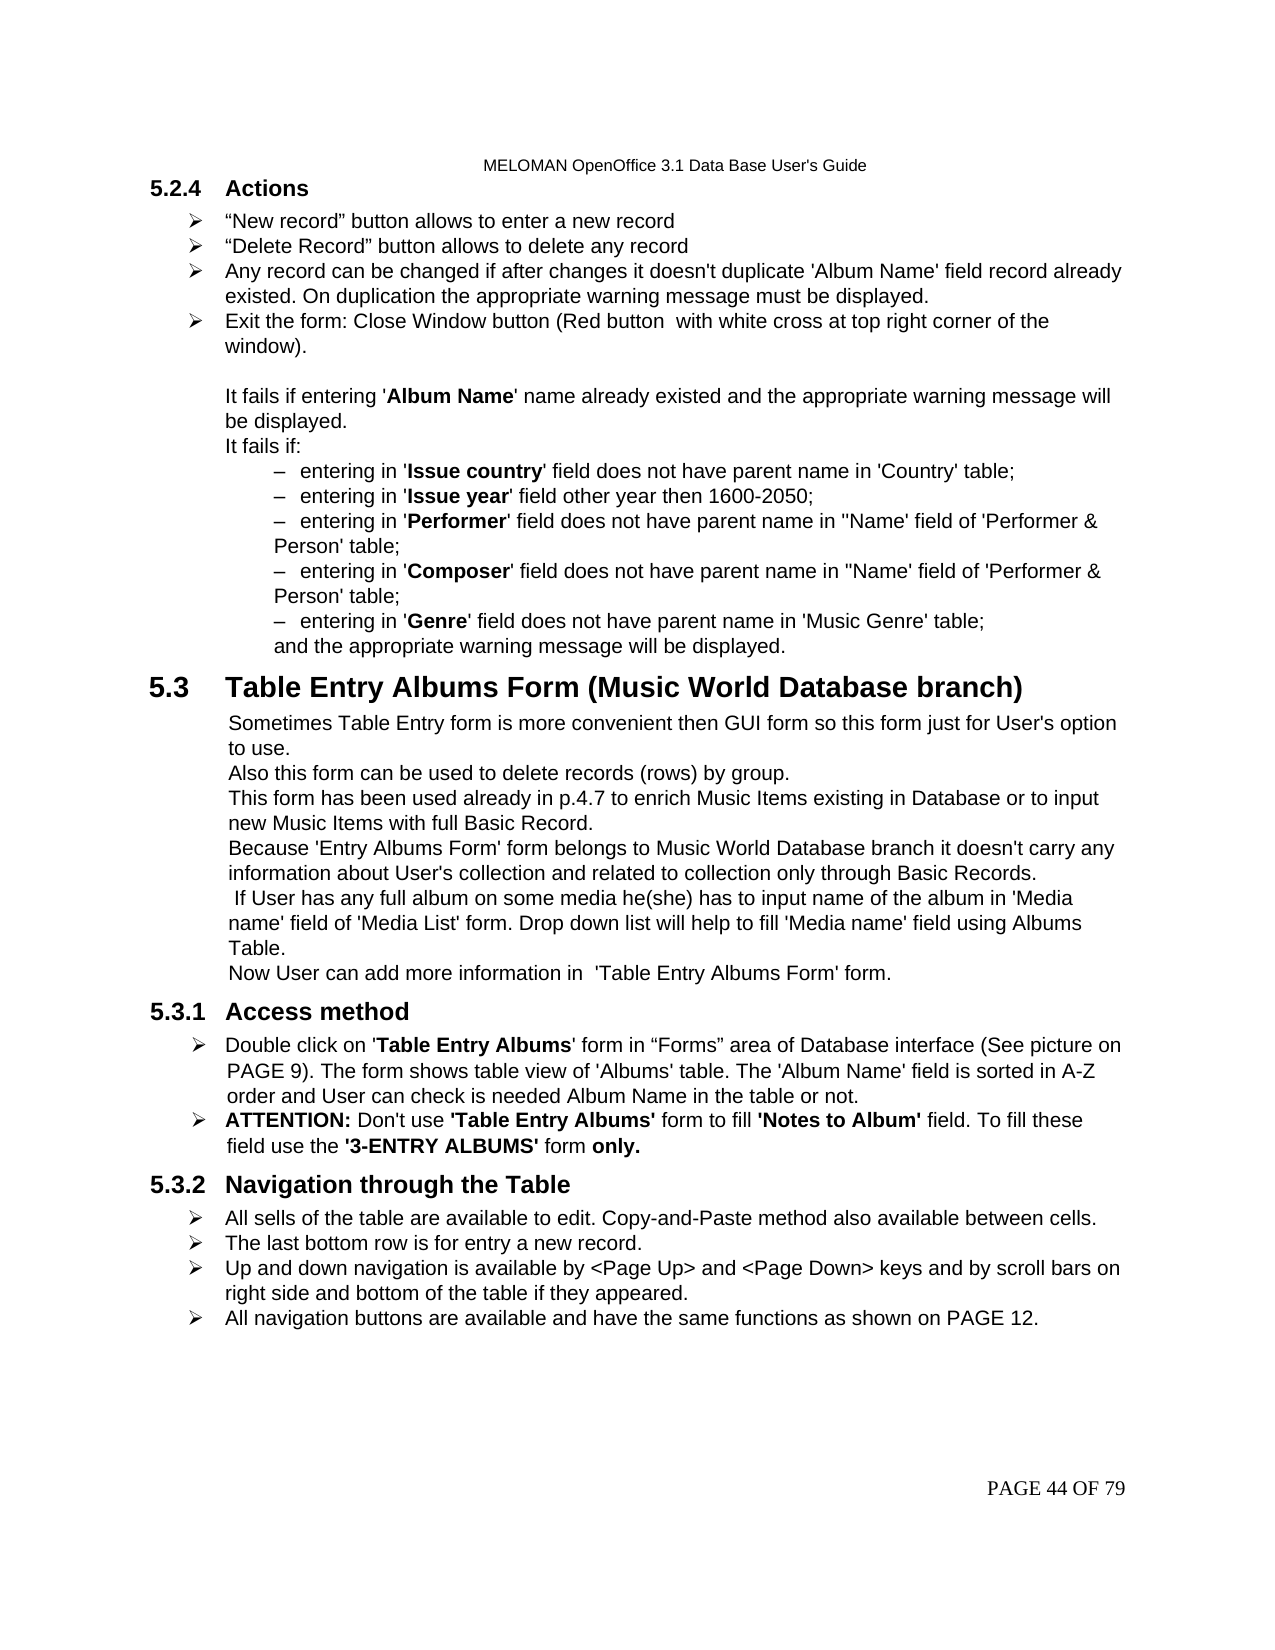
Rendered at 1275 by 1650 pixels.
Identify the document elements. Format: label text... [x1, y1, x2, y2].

list Double click on 'Table Entry Albums' form in “Forms” area of Database interface (See picture on PAGE 9). The form shows table view of 'Albums' table. The 'Album Name' field is sorted in A-Z order and User can check is needed Album Name in the table or not. [191, 1032, 1125, 1107]
list “New record” button allows to enter a new record [187, 208, 1125, 233]
text It fails if: [225, 433, 1125, 458]
subtitle Navigation through the Table [150, 1170, 1125, 1199]
list entering in 'Issue year' field other year then 1600-2050; [273, 483, 1125, 508]
text Now User can add more information in 'Table Entry Albums Form' form. [228, 960, 1125, 985]
subtitle Table Entry Albums Form (Music World Database branch) [148, 670, 1125, 704]
list and the appropriate warning message will be displayed. [273, 633, 1125, 658]
list Any record can be changed if after changes it doesn't duplicate 'Album Name' field record already existed. On duplication the appropriate warning message must be displayed. [187, 258, 1125, 308]
list entering in 'Performer' field does not have parent name in ''Name' field of 'Performer & Person' table; [273, 508, 1125, 558]
subtitle Access method [150, 997, 1125, 1026]
list The last bottom row is for entry a new record. [187, 1230, 1125, 1255]
list Exit the form: Close Window button (Red button with white cross at top right corner of the window). [187, 308, 1125, 358]
text Also this form can be used to delete records (rows) by group. [228, 760, 1125, 785]
subtitle Actions [150, 175, 1125, 201]
list All sells of the table are available to edit. Copy-and-Paste method also available between cells. [187, 1205, 1125, 1230]
text If User has any full album on some media he(she) has to input name of the album in 'Media name' field of 'Media List' form. Drop down list will help to fill 'Media name' field using Albums Table. [228, 885, 1125, 960]
list All navigation buttons are available and have the same functions as shown on PAGE 12. [187, 1305, 1125, 1330]
list ATTENTION: Don't use 'Table Entry Albums' form to fill 'Notes to Album' field. To fill these field use the '3-ENTRY ALBUMS' form only. [191, 1107, 1125, 1157]
list Up and down navigation is available by <Page Up> and <Page Down> keys and by scroll bars on right side and bottom of the table if they appeared. [187, 1255, 1125, 1305]
text Because 'Entry Albums Form' form belongs to Music World Database branch it doesn't carry any information about User's collection and related to collection only through Basic Records. [228, 835, 1125, 885]
list entering in 'Issue country' field does not have parent name in 'Country' table; [273, 458, 1125, 483]
list “Delete Record” button allows to delete any record [187, 233, 1125, 258]
list entering in 'Composer' field does not have parent name in ''Name' field of 'Performer & Person' table; [273, 558, 1125, 608]
text It fails if entering 'Album Name' name already existed and the appropriate warning message will be displayed. [225, 383, 1125, 433]
text Sometimes Table Entry form is more convenient then GUI form so this form just for User's option to use. [228, 710, 1125, 760]
text This form has been used already in p.4.7 to enrich Music Items existing in Database or to input new Music Items with full Basic Record. [228, 785, 1125, 835]
list entering in 'Genre' field does not have parent name in 'Music Genre' table; [273, 608, 1125, 633]
